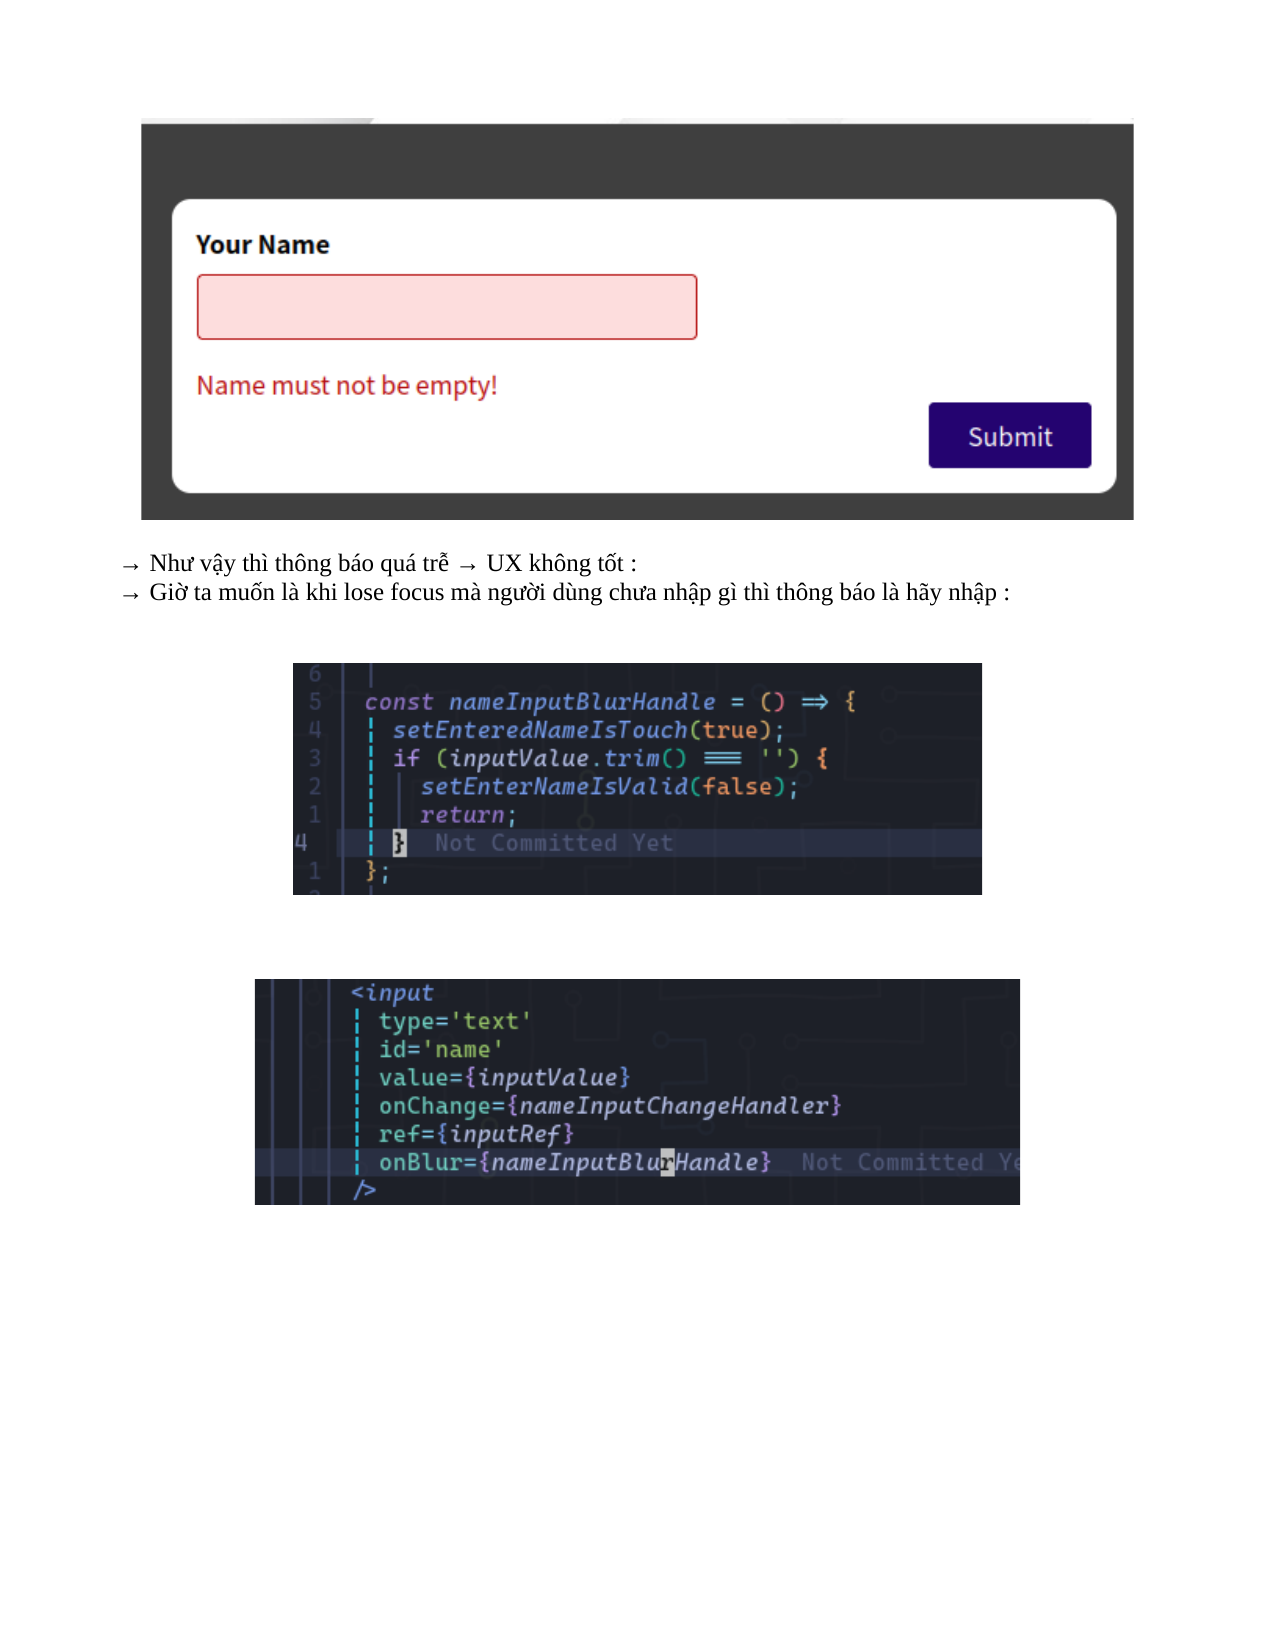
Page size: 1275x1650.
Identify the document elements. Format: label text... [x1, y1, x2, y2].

picture [254, 979, 1021, 1205]
text → Như vậy thì thông báo quá trễ → UX không tốt : [118, 548, 1157, 577]
picture [141, 118, 1134, 520]
text → Giờ ta muốn là khi lose focus mà người dùng chưa nhập gì thì thông báo là hãy nhập : [118, 577, 1157, 606]
picture [293, 663, 983, 895]
